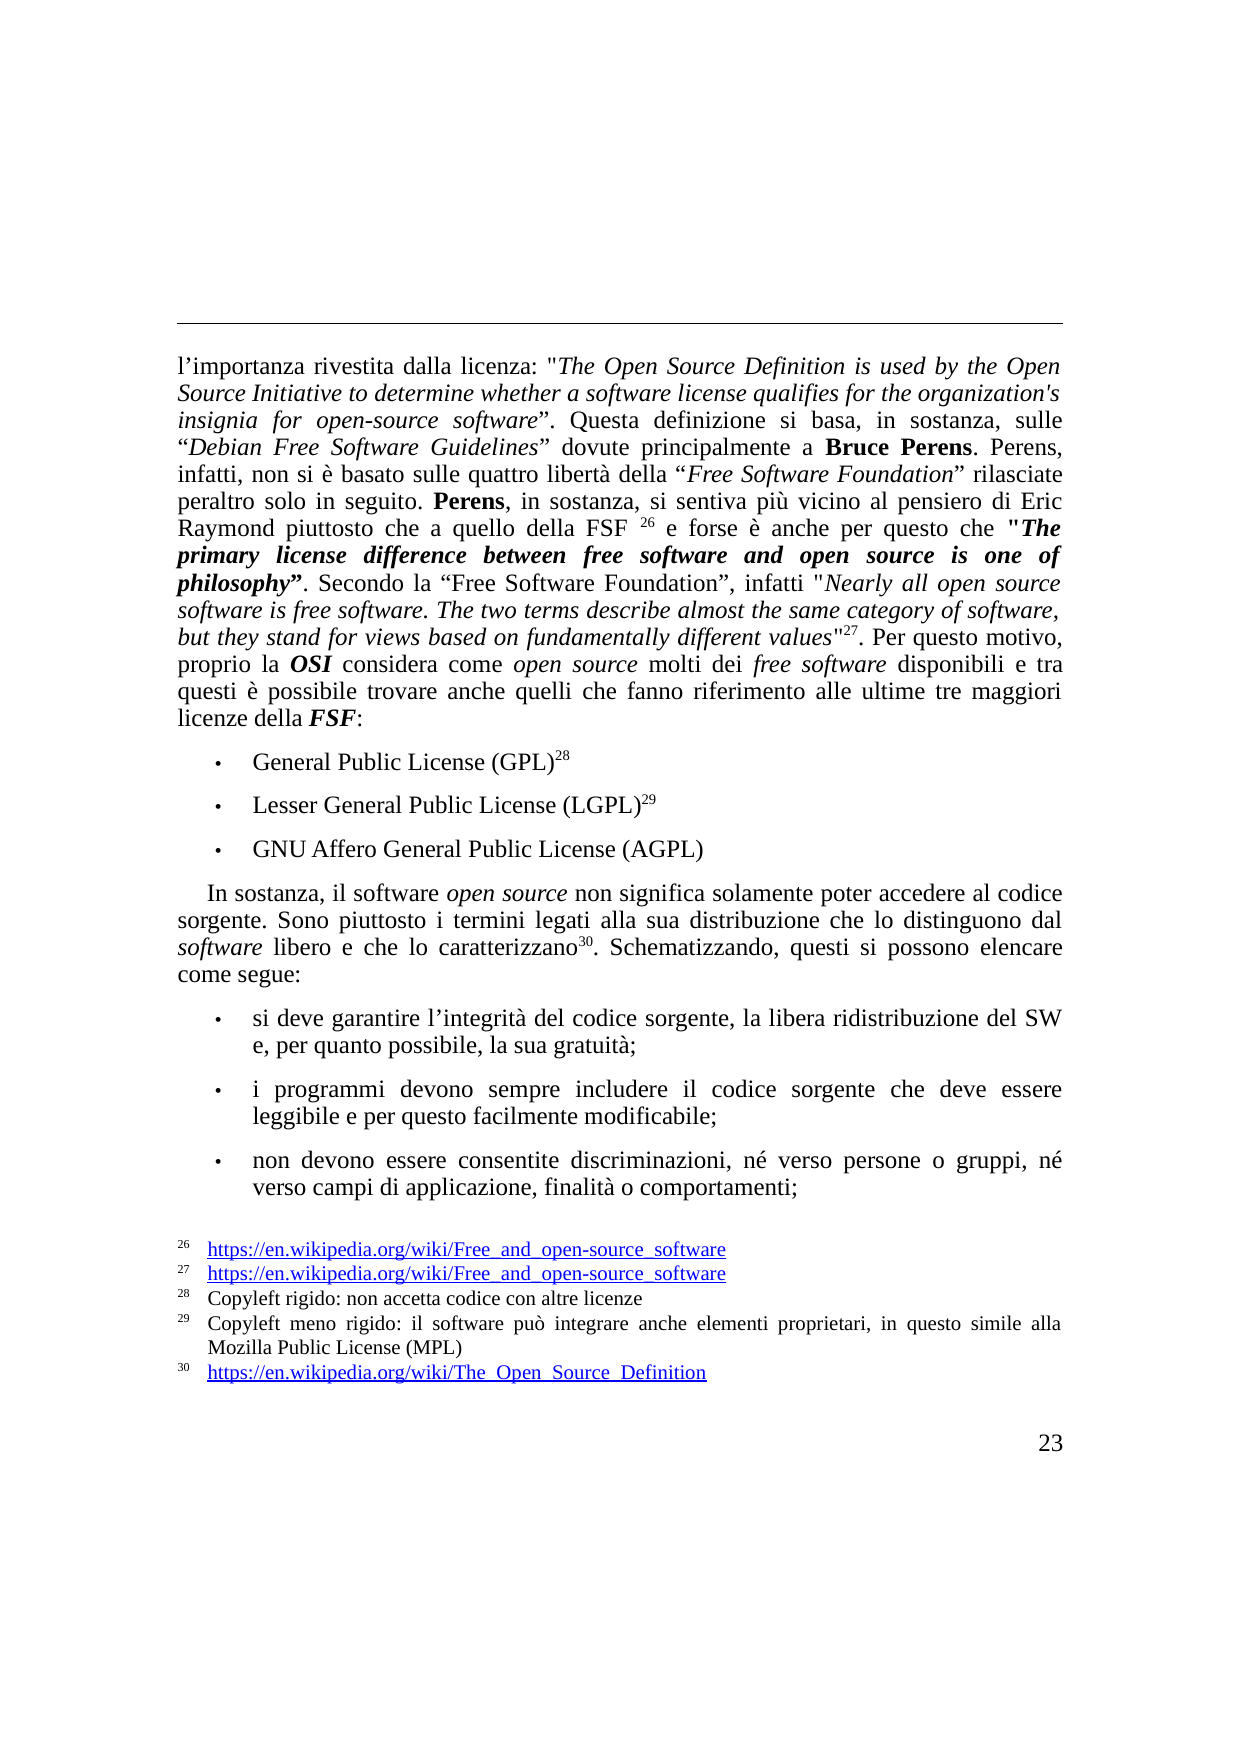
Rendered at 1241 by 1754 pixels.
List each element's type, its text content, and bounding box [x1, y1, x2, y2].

list Lesser General Public License (LGPL) [215, 792, 1063, 819]
text https://en.wikipedia.org/wiki/Free_and_open-source_software [177, 1238, 1063, 1261]
text https://en.wikipedia.org/wiki/The_Open_Source_Definition [177, 1361, 1063, 1384]
list General Public License (GPL) [215, 748, 1063, 776]
text In sostanza, il software open source non significa solamente poter accedere al codice sorgente. Sono piuttosto i termini legati alla sua distribuzione che lo distinguono dal software libero e che lo caratterizzano. Schematizzando, questi si possono elencare come segue: [177, 880, 1063, 988]
text l’importanza rivestita dalla licenza: "The Open Source Definition is used by the Open Source Initiative to determine whether a software license qualifies for the organization's insignia for open-source software”. Questa definizione si basa, in sostanza, sulle “Debian Free Software Guidelines” dovute principalmente a Bruce Perens. Perens, infatti, non si è basato sulle quattro libertà della “Free Software Foundation” rilasciate peraltro solo in seguito. Perens, in sostanza, si sentiva più vicino al pensiero di Eric Raymond piuttosto che a quello della FSF e forse è anche per questo che "The primary license difference between free software and open source is one of philosophy”. Secondo la “Free Software Foundation”, infatti "Nearly all open source software is free software. The two terms describe almost the same category of software, but they stand for views based on fundamentally different values". Per questo motivo, proprio la OSI considera come open source molti dei free software disponibili e tra questi è possibile trovare anche quelli che fanno riferimento alle ultime tre maggiori licenze della FSF: [177, 353, 1063, 732]
text https://en.wikipedia.org/wiki/Free_and_open-source_software [177, 1262, 1063, 1285]
list Copyleft rigido: non accetta codice con altre licenze [177, 1287, 1063, 1310]
list GNU Affero General Public License (AGPL) [215, 836, 1063, 863]
list i programmi devono sempre includere il codice sorgente che deve essere leggibile e per questo facilmente modificabile; [215, 1076, 1063, 1130]
list Copyleft meno rigido: il software può integrare anche elementi proprietari, in questo simile alla Mozilla Public License (MPL) [177, 1311, 1063, 1359]
list si deve garantire l’integrità del codice sorgente, la libera ridistribuzione del SW e, per quanto possibile, la sua gratuità; [215, 1005, 1063, 1059]
list non devono essere consentite discriminazioni, né verso persone o gruppi, né verso campi di applicazione, finalità o comportamenti; [215, 1146, 1063, 1201]
